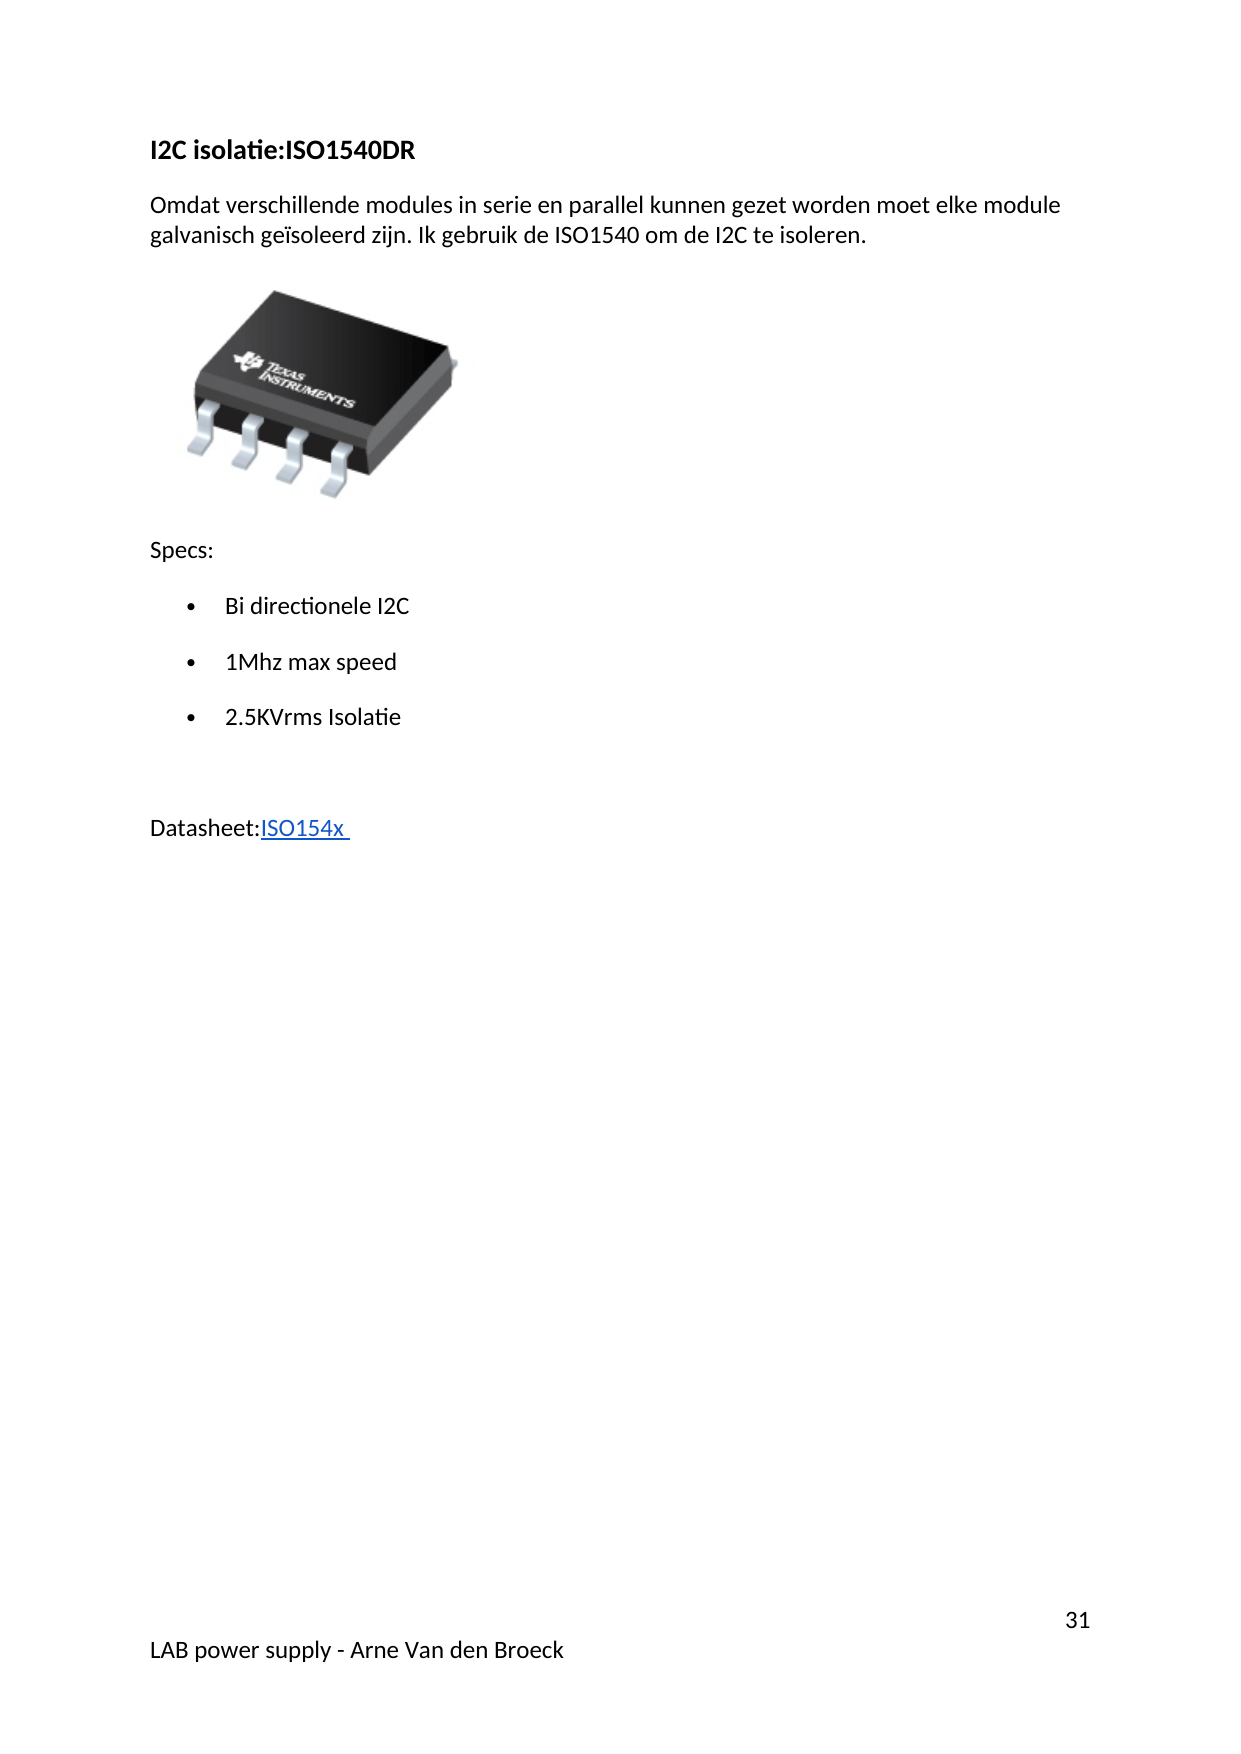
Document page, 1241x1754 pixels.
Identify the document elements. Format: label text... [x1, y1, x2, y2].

text Omdat verschillende modules in serie en parallel kunnen gezet worden moet elke module galvanisch geïsoleerd zijn. Ik gebruik de ISO1540 om de I2C te isoleren. [150, 189, 1090, 250]
list Bi directionele I2C [187, 590, 1090, 621]
list 1Mhz max speed [187, 646, 1090, 676]
text Specs: [150, 534, 1090, 565]
list 2.5KVrms Isolatie [187, 701, 1090, 732]
subtitle I2C isolatie:ISO1540DR [150, 132, 1090, 166]
text Datasheet:ISO154x [150, 812, 1090, 843]
